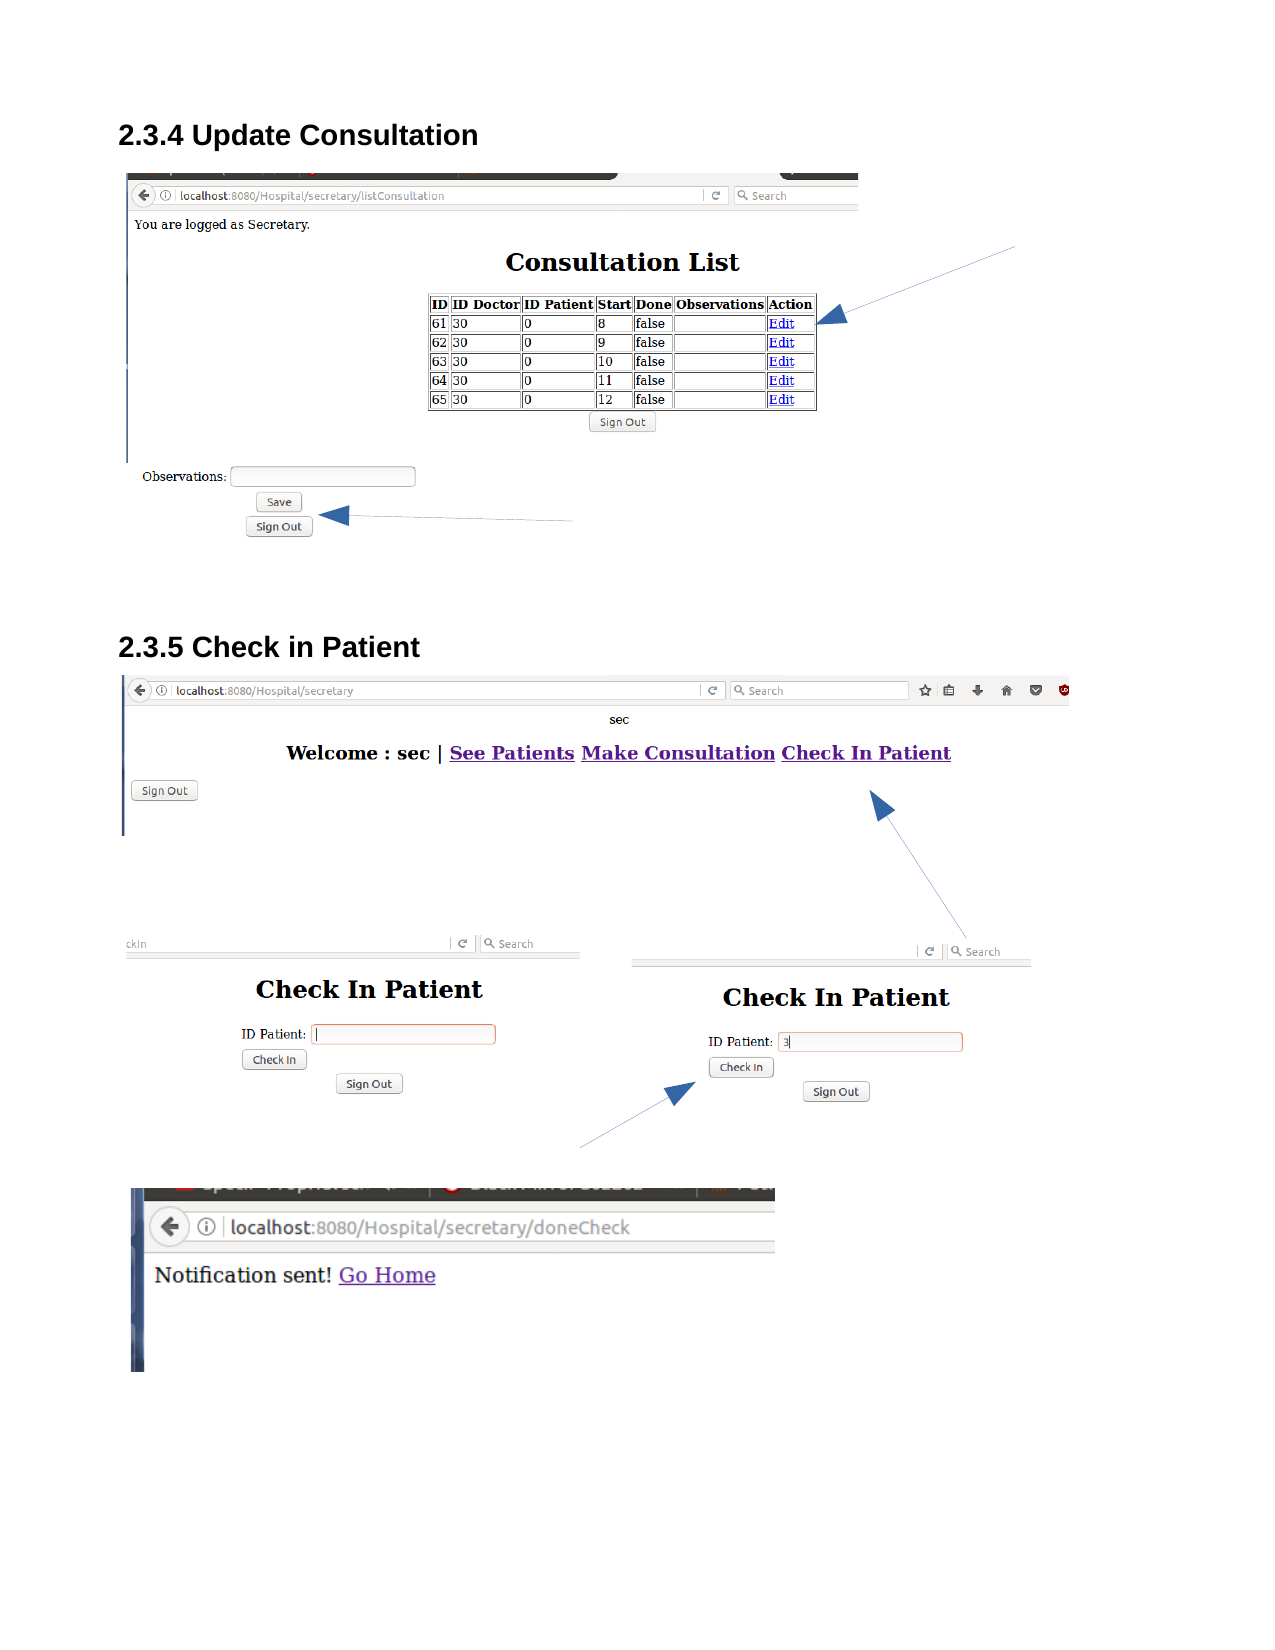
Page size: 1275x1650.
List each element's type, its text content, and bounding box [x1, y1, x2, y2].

picture [130, 1188, 236, 1264]
picture [631, 944, 1031, 1161]
subtitle 2.3.5 Check in Patient [118, 630, 1157, 664]
picture [121, 675, 1069, 836]
subtitle 2.3.4 Update Consultation [118, 118, 1157, 152]
picture [126, 173, 859, 609]
picture [126, 935, 581, 1148]
